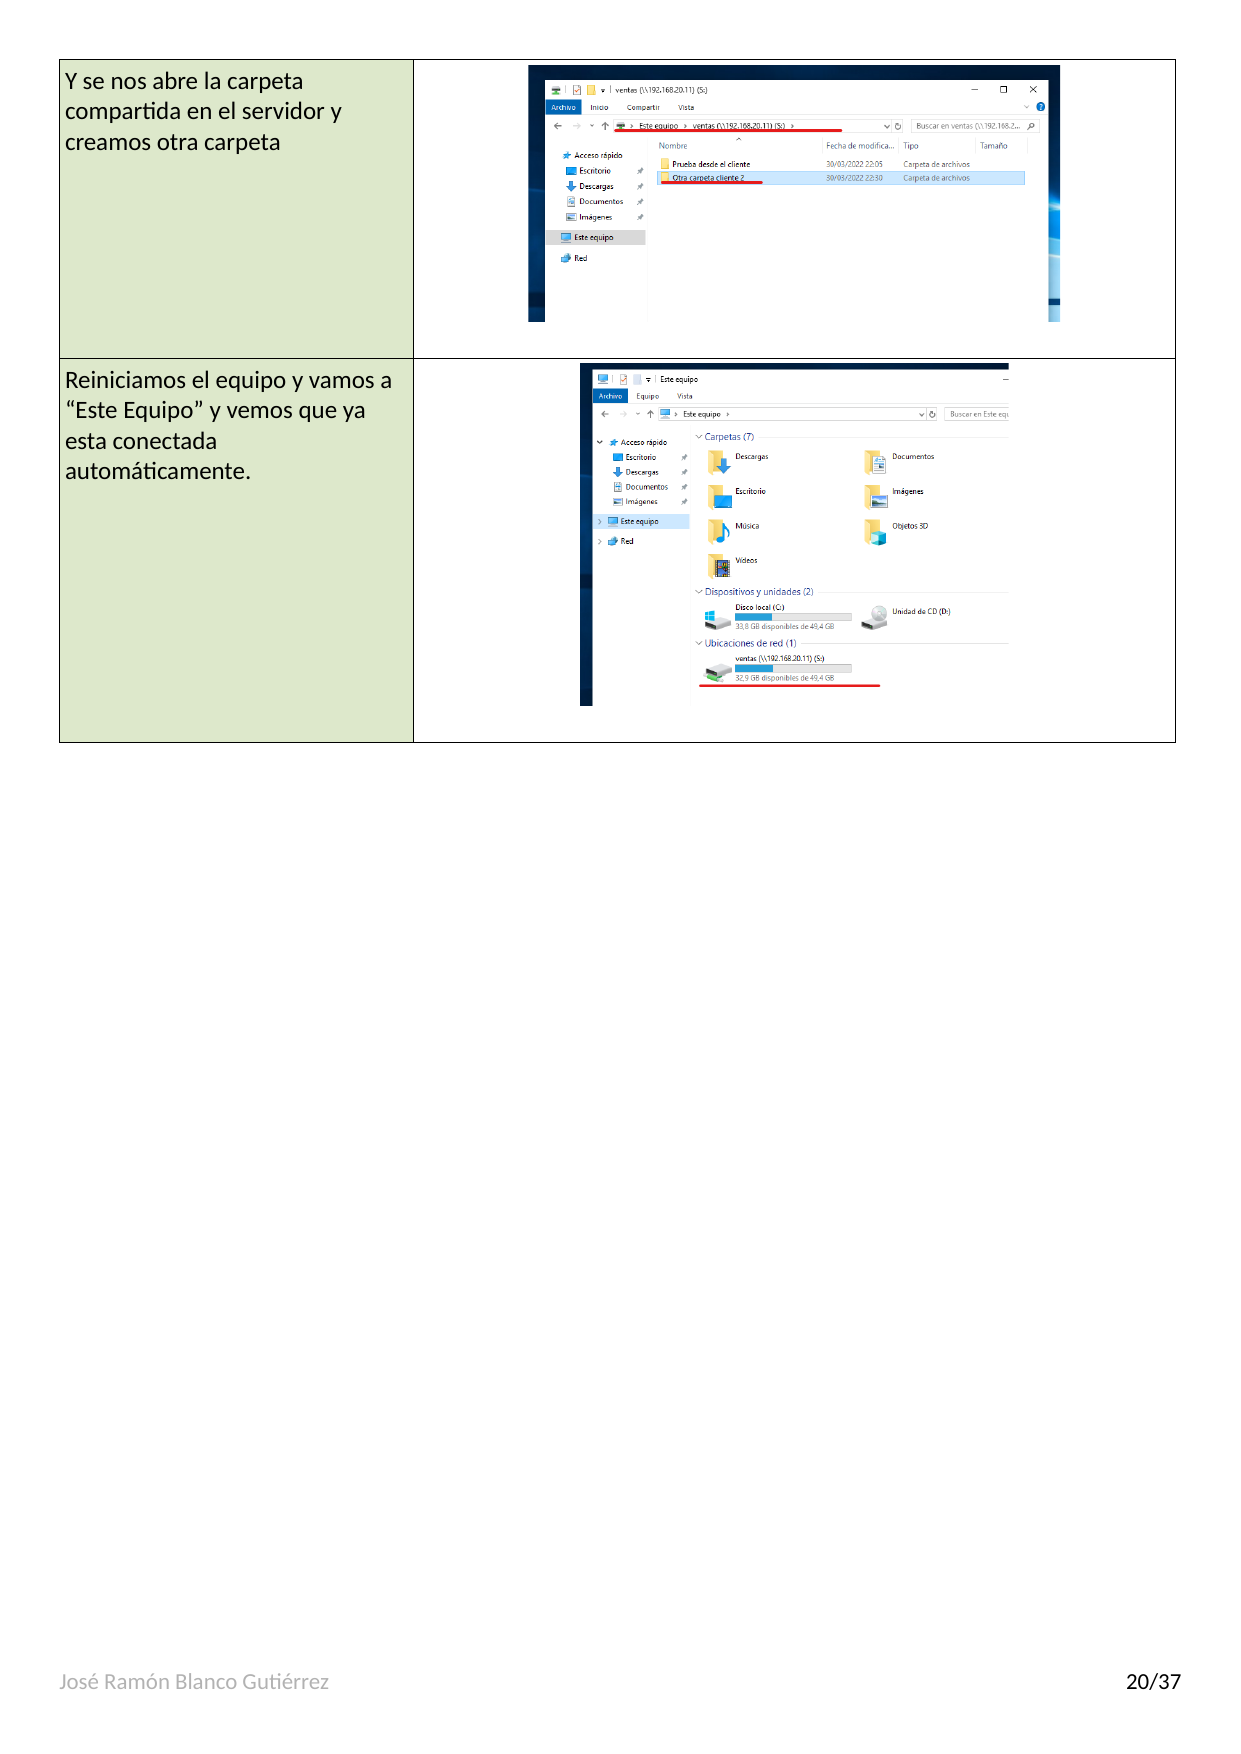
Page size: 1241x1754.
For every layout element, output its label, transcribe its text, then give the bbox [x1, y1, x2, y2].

picture [580, 363, 1009, 706]
table_cell [414, 60, 1175, 358]
table_cell Reiniciamos el equipo y vamos a “Este Equipo” y vemos que ya esta conectada automáticamente. [60, 359, 413, 742]
table_cell [414, 359, 1175, 742]
table_cell Y se nos abre la carpeta compartida en el servidor y creamos otra carpeta [60, 60, 413, 358]
picture [528, 65, 1061, 322]
